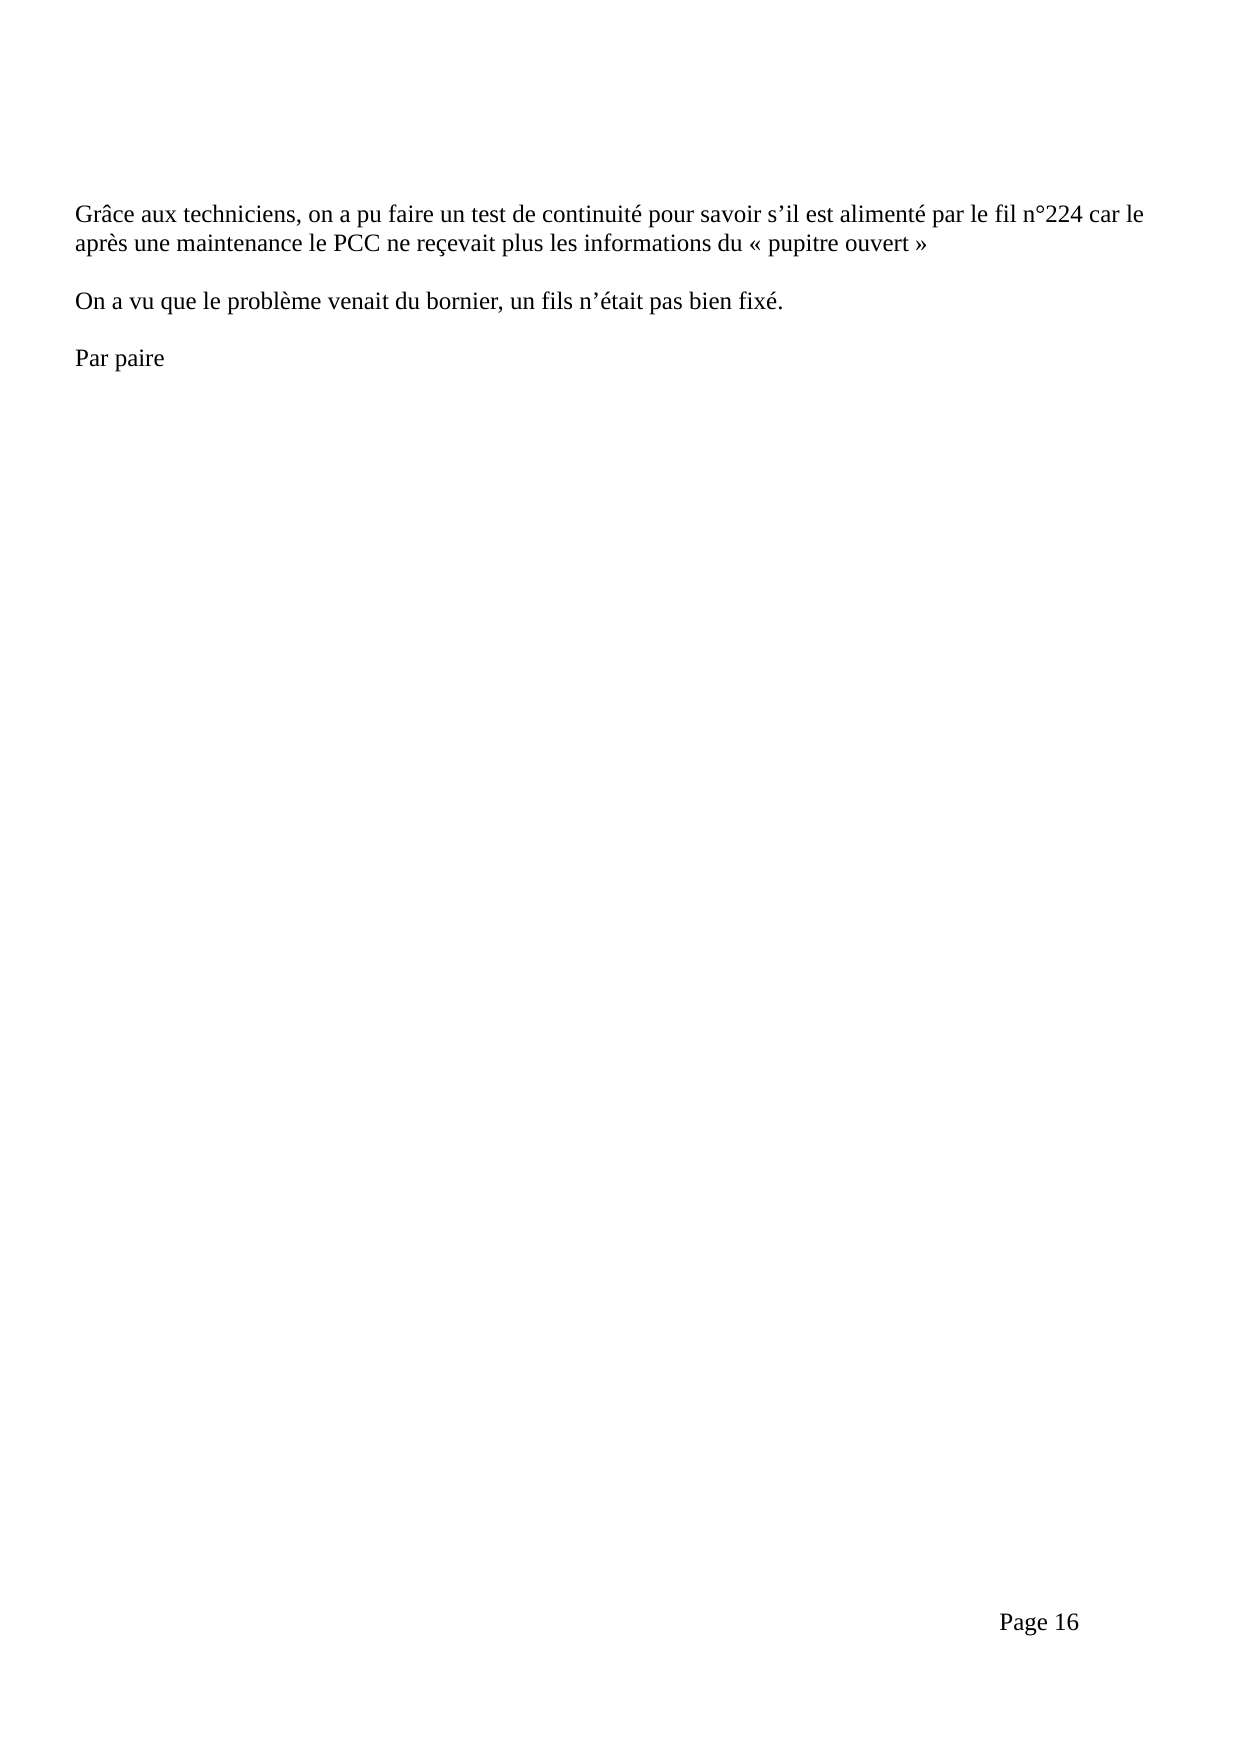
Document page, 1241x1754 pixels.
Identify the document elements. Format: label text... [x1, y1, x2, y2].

text Par paire [75, 343, 1165, 372]
text On a vu que le problème venait du bornier, un fils n’était pas bien fixé. [75, 286, 1165, 314]
text Grâce aux techniciens, on a pu faire un test de continuité pour savoir s’il est alimenté par le fil n°224 car le après une maintenance le PCC ne reçevait plus les informations du « pupitre ouvert » [75, 199, 1165, 257]
